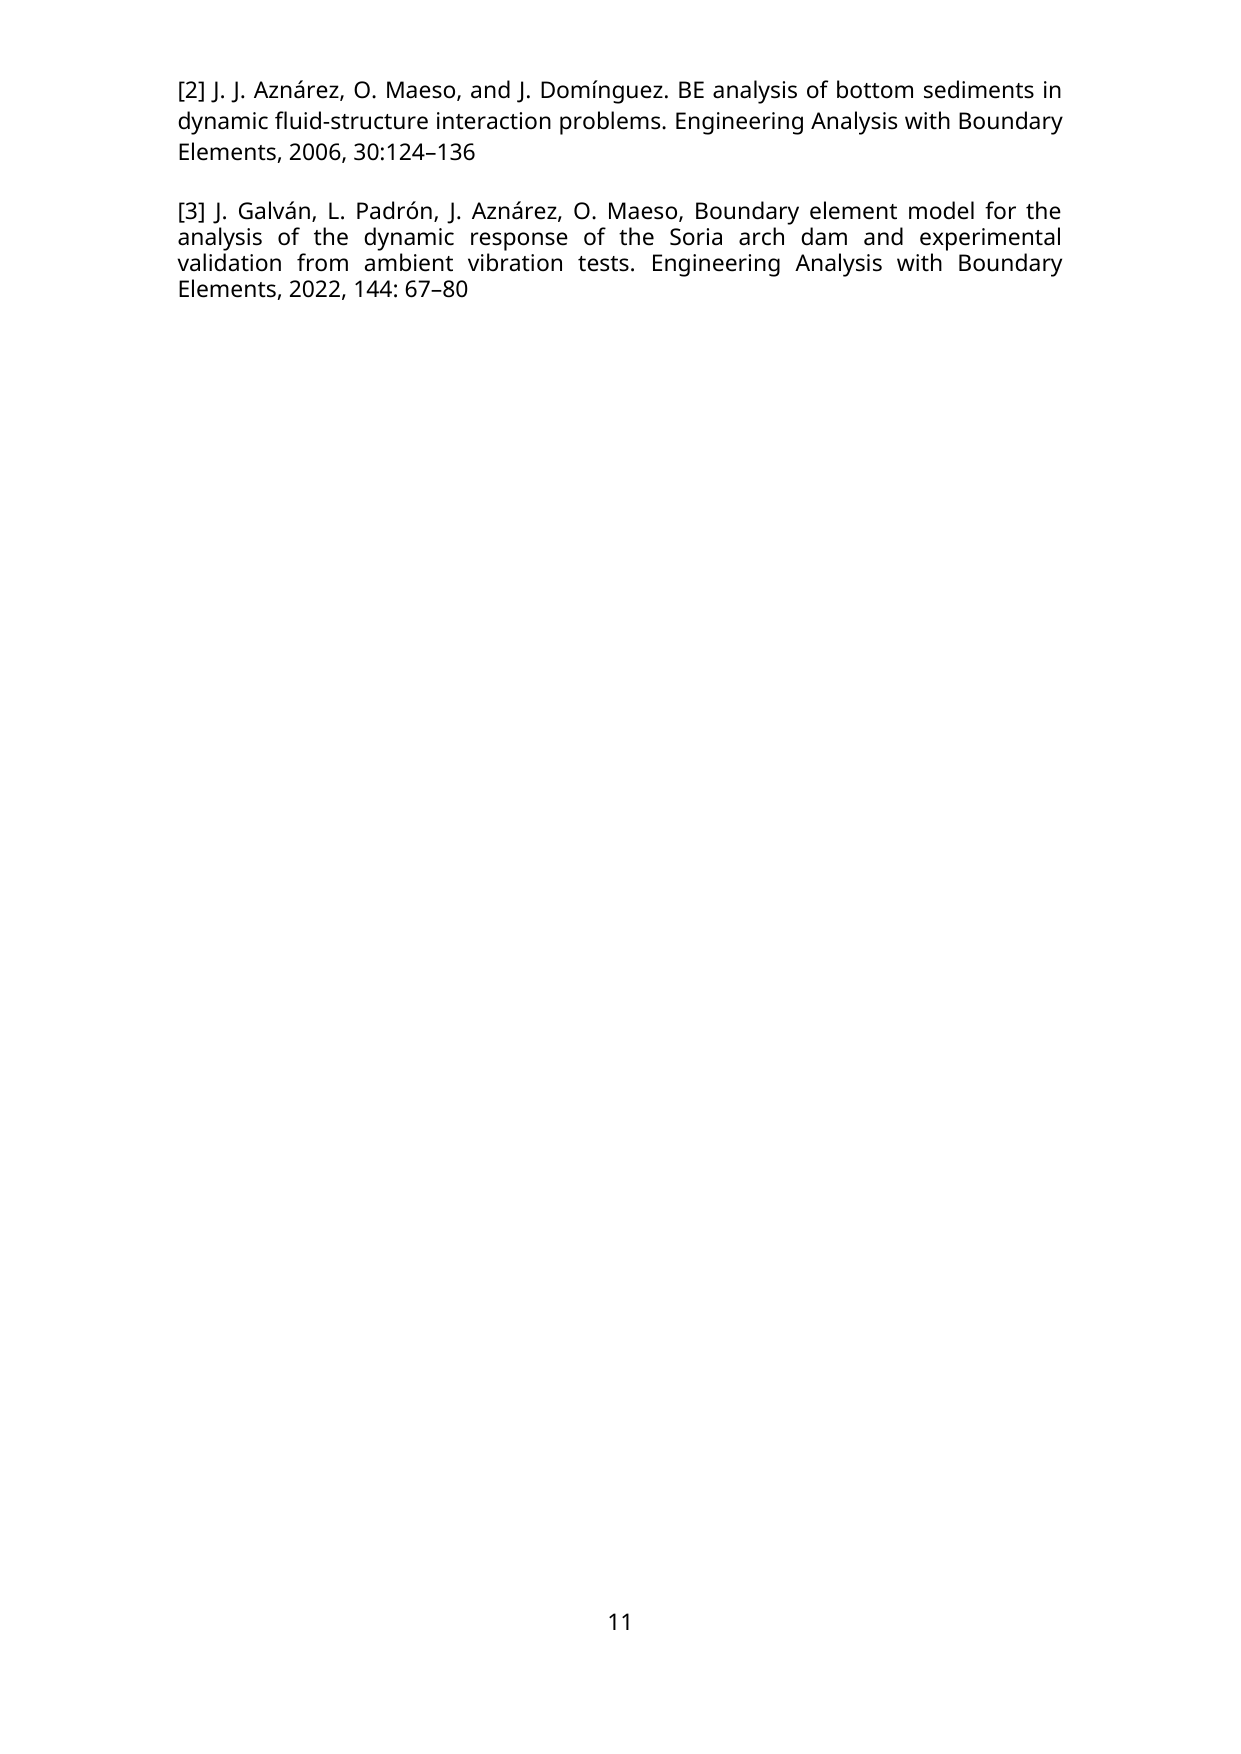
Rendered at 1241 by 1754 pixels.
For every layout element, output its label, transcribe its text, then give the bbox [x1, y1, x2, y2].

text [2] J. J. Aznárez, O. Maeso, and J. Domínguez. BE analysis of bottom sediments in dynamic fluid-structure interaction problems. Engineering Analysis with Boundary Elements, 2006, 30:124–136 [177, 74, 1063, 167]
text [3] J. Galván, L. Padrón, J. Aznárez, O. Maeso, Boundary element model for the analysis of the dynamic response of the Soria arch dam and experimental validation from ambient vibration tests. Engineering Analysis with Boundary Elements, 2022, 144: 67–80 [177, 199, 1063, 302]
